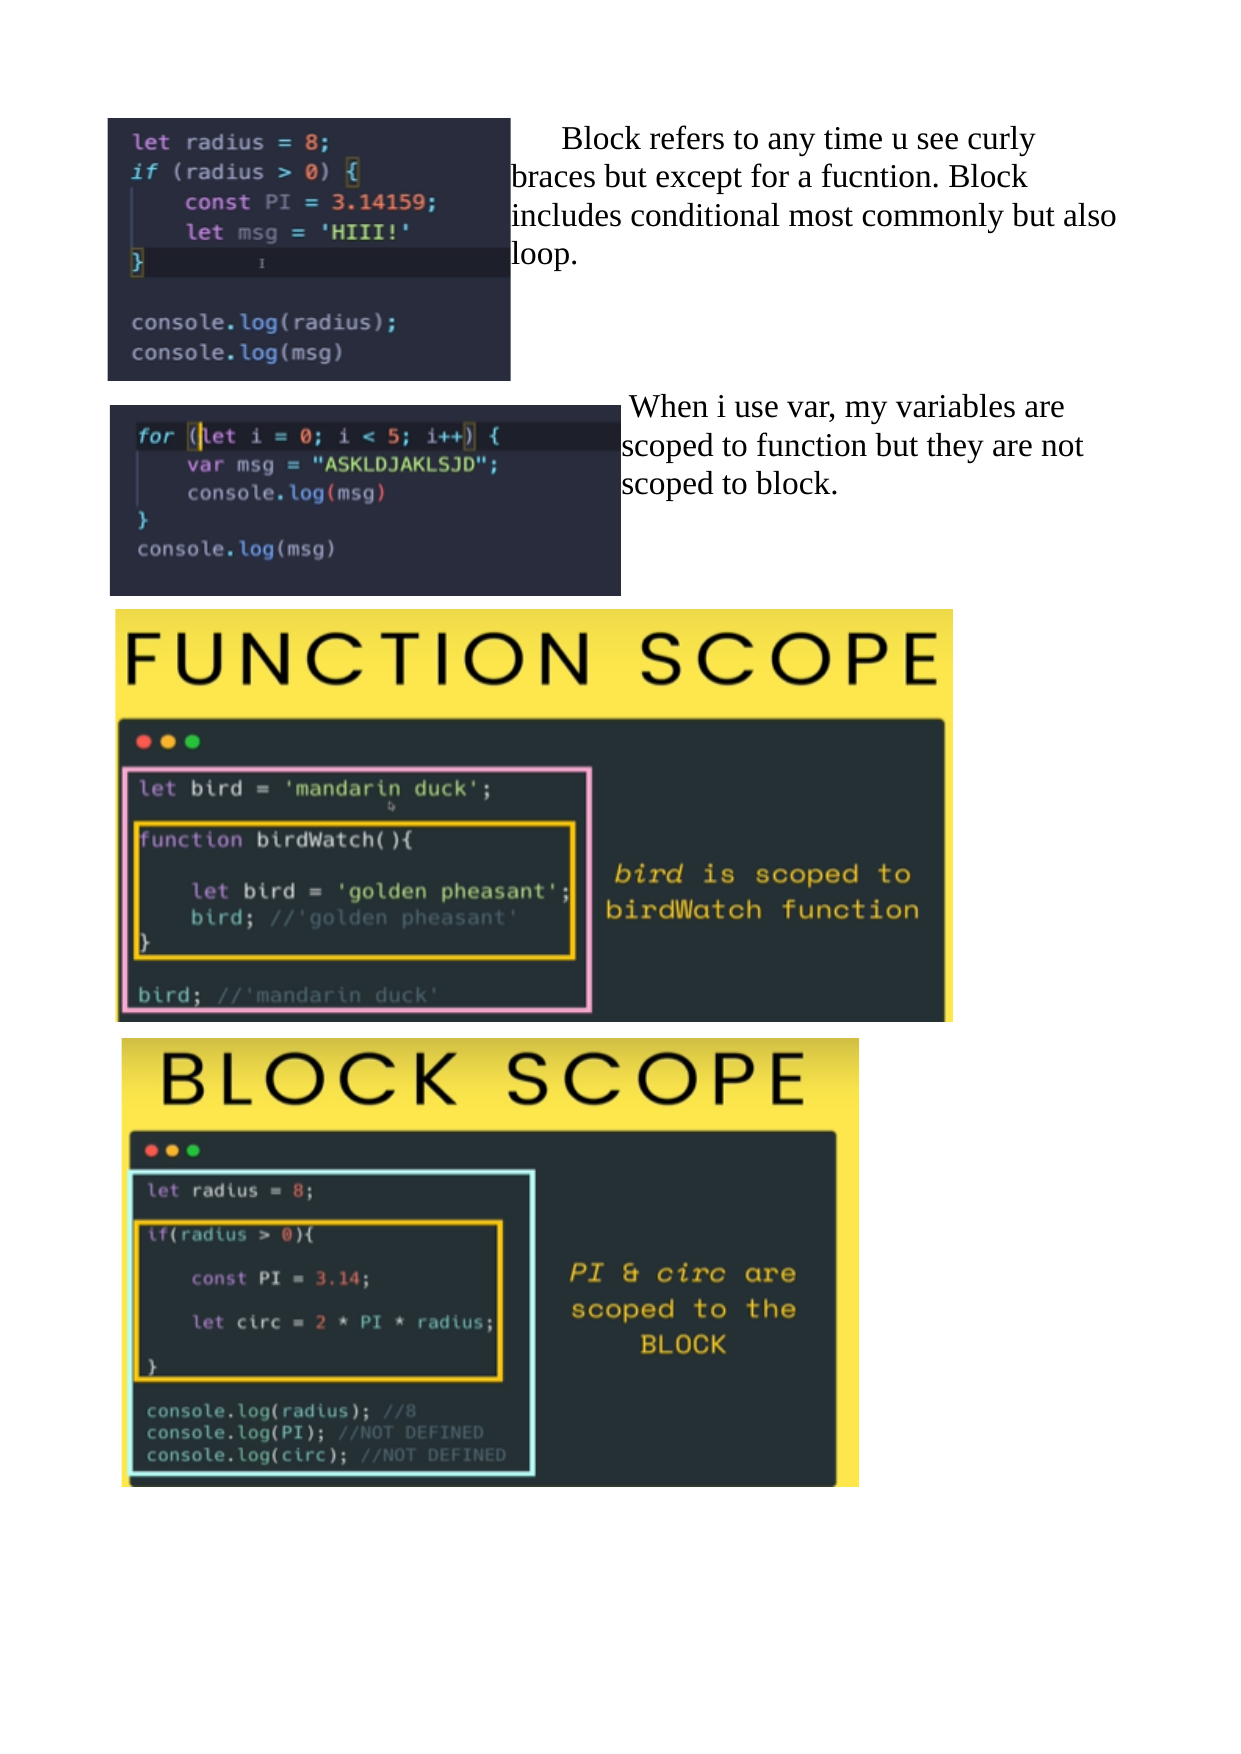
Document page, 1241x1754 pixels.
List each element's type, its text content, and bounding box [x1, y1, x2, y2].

picture [121, 1038, 860, 1487]
picture [115, 609, 953, 1022]
text When i use var, my variables are scoped to function but they are not scoped to block. [118, 386, 1122, 501]
picture [107, 118, 511, 381]
picture [109, 405, 621, 596]
text Block refers to any time u see curly braces but except for a fucntion. Block includes conditional most commonly but also loop. [511, 118, 1122, 271]
